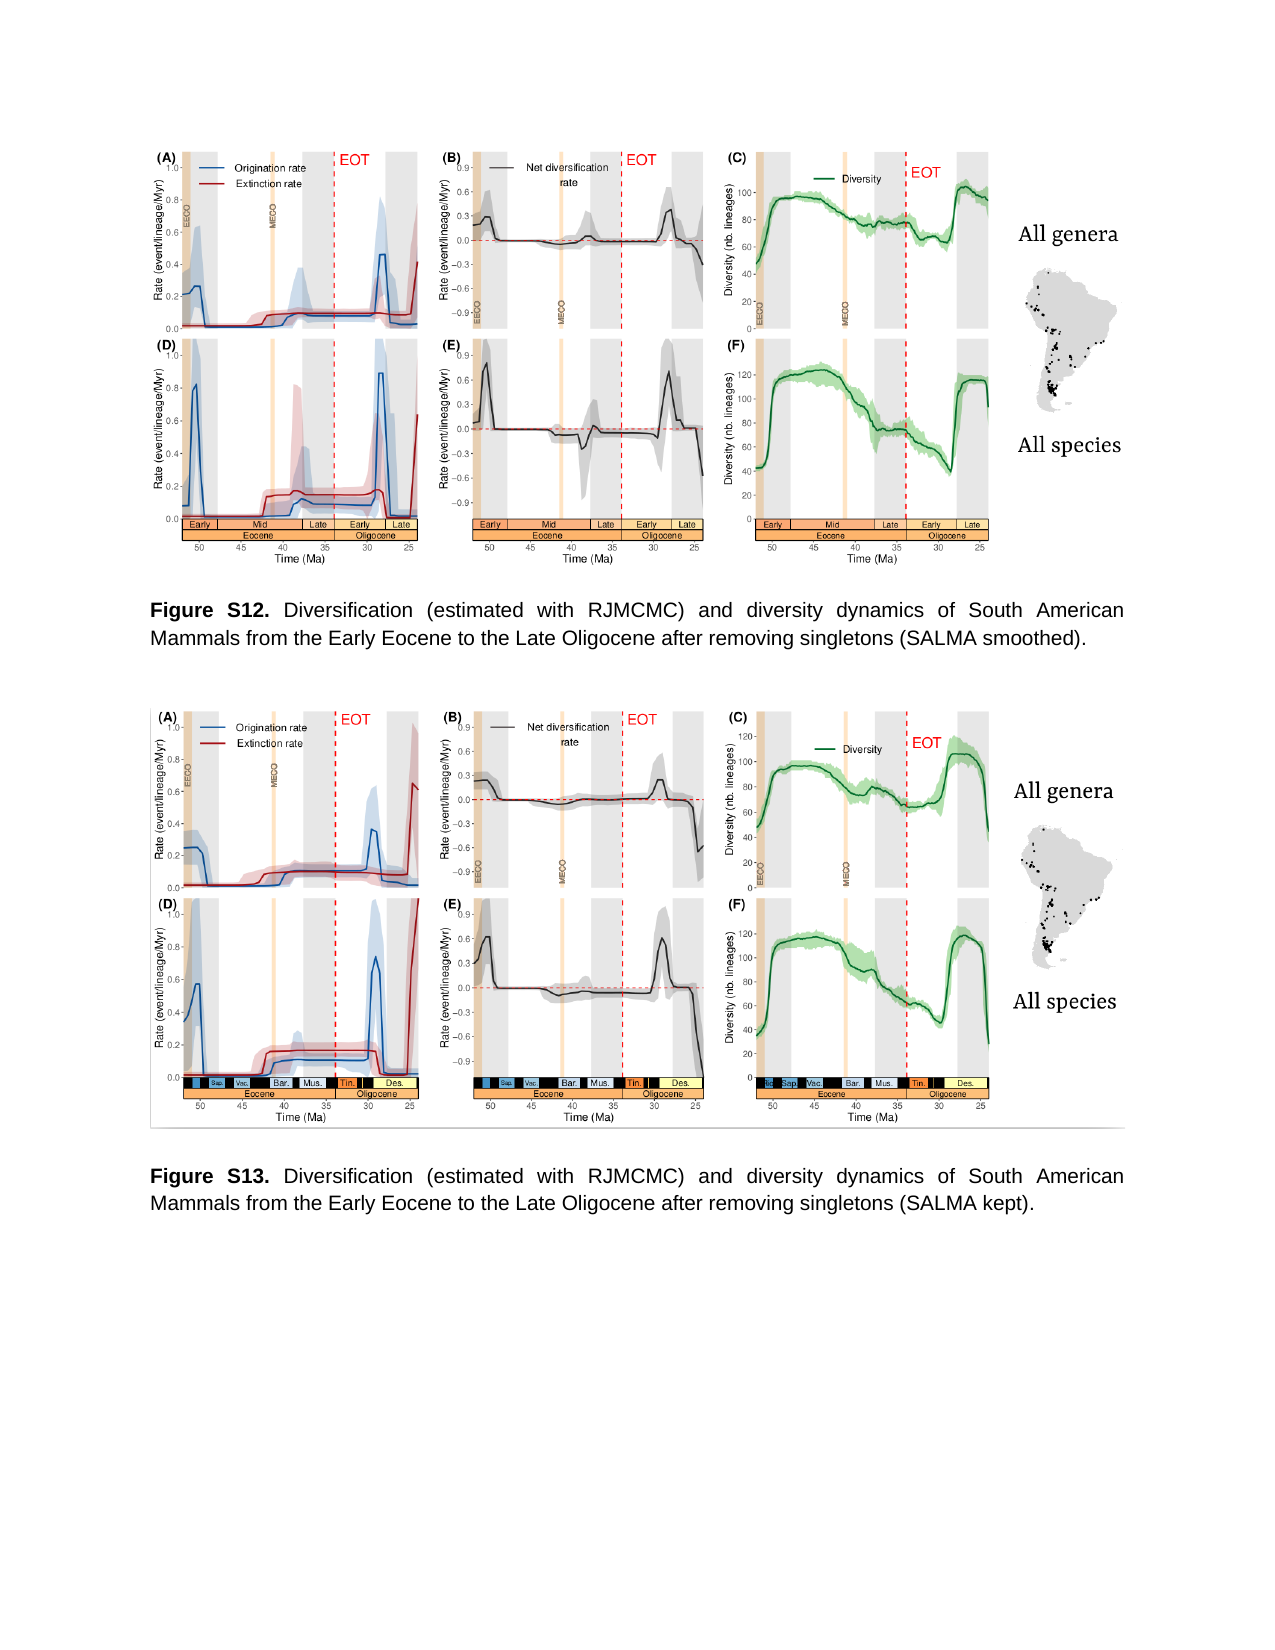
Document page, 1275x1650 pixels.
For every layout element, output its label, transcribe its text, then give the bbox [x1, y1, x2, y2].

picture [150, 150, 1125, 567]
picture [150, 708, 1125, 1129]
text Figure S12. Diversification (estimated with RJMCMC) and diversity dynamics of South American Mammals from the Early Eocene to the Late Oligocene after removing singletons (SALMA smoothed). [150, 598, 1125, 649]
text Figure S13. Diversification (estimated with RJMCMC) and diversity dynamics of South American Mammals from the Early Eocene to the Late Oligocene after removing singletons (SALMA kept). [150, 1164, 1125, 1215]
